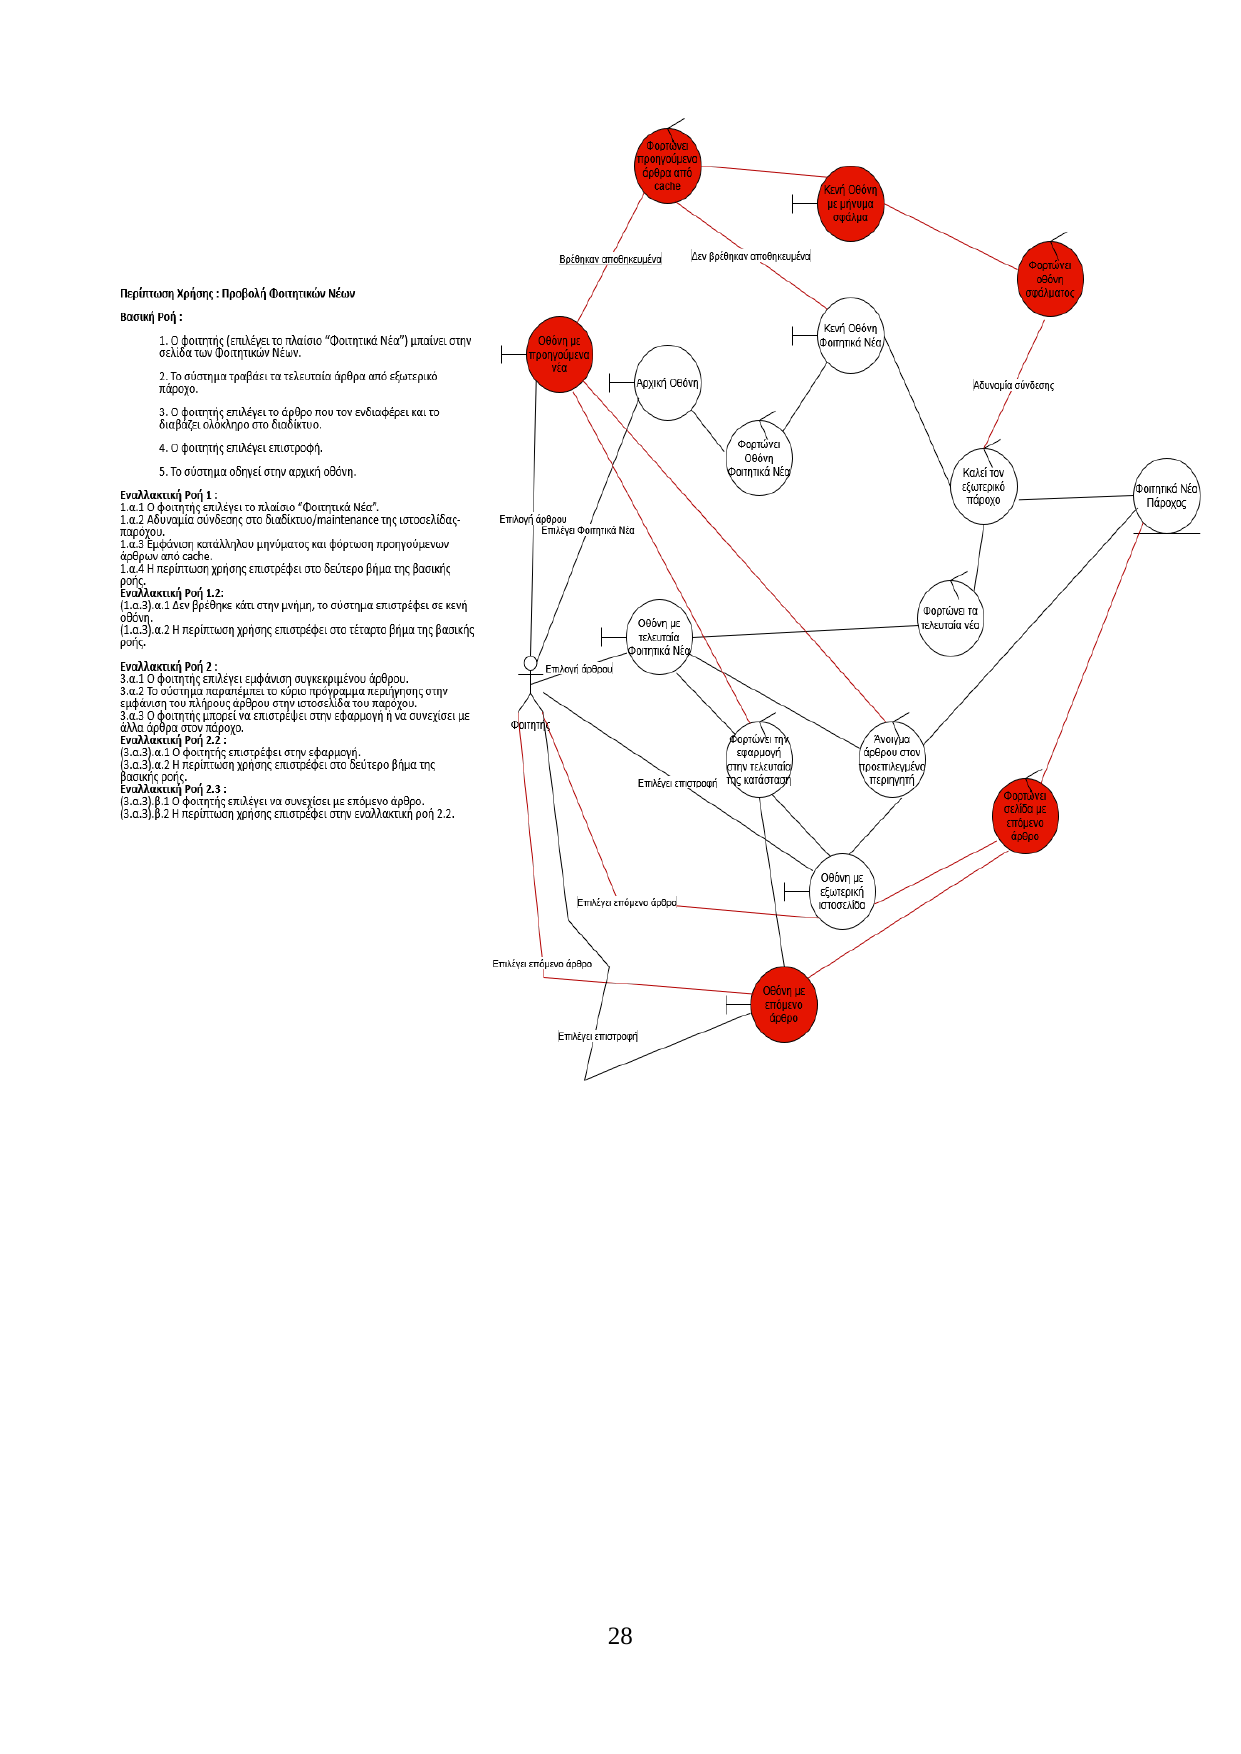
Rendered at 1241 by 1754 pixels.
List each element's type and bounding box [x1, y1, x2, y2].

picture [118, 118, 1201, 1081]
